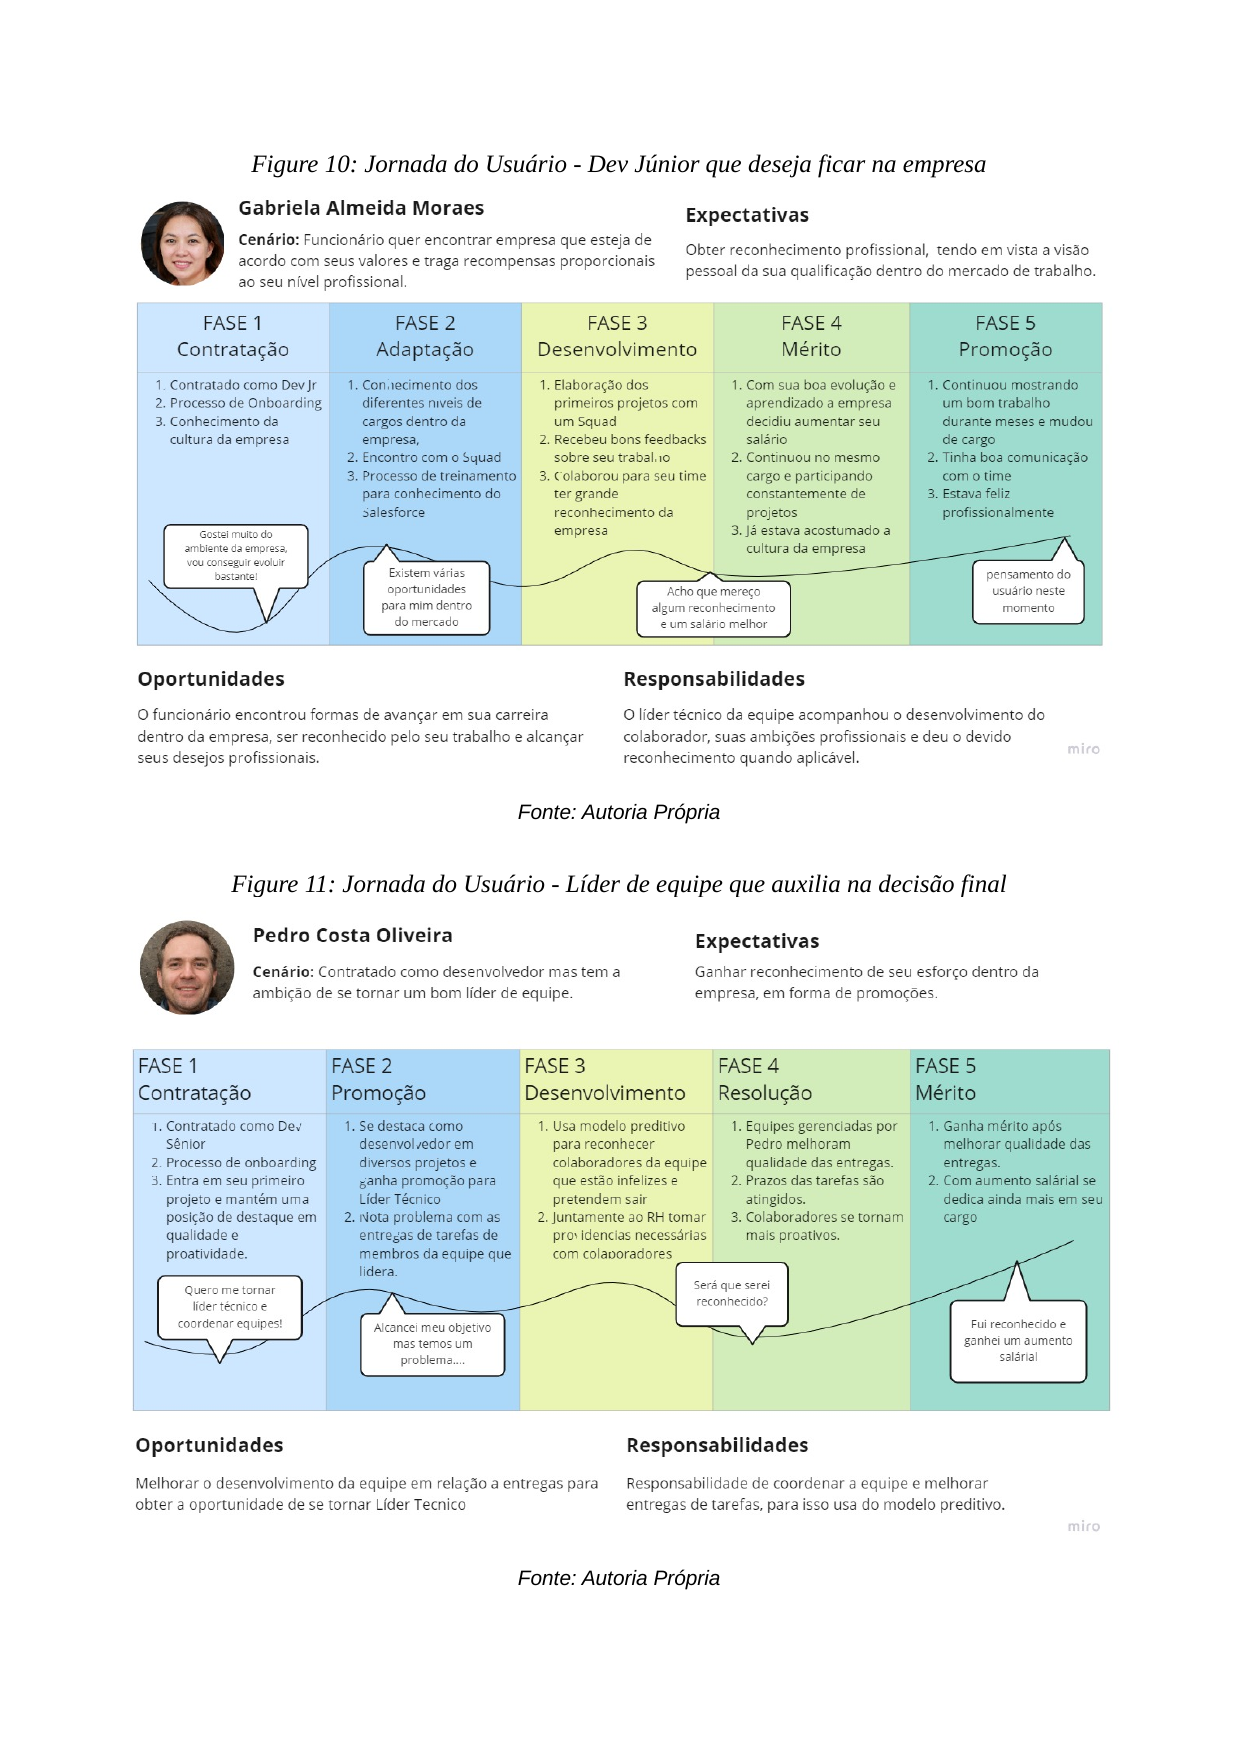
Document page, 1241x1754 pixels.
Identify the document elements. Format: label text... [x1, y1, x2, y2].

picture [118, 178, 1123, 777]
text Fonte: Autoria Própria [118, 1554, 1122, 1589]
text Fonte: Autoria Própria [118, 777, 1122, 824]
picture [118, 897, 1123, 1554]
text Figure 10: Jornada do Usuário - Dev Júnior que deseja ficar na empresa [118, 149, 1122, 178]
text [118, 118, 1122, 149]
text Figure 11: Jornada do Usuário - Líder de equipe que auxilia na decisão final [118, 869, 1122, 897]
text [118, 845, 1122, 869]
